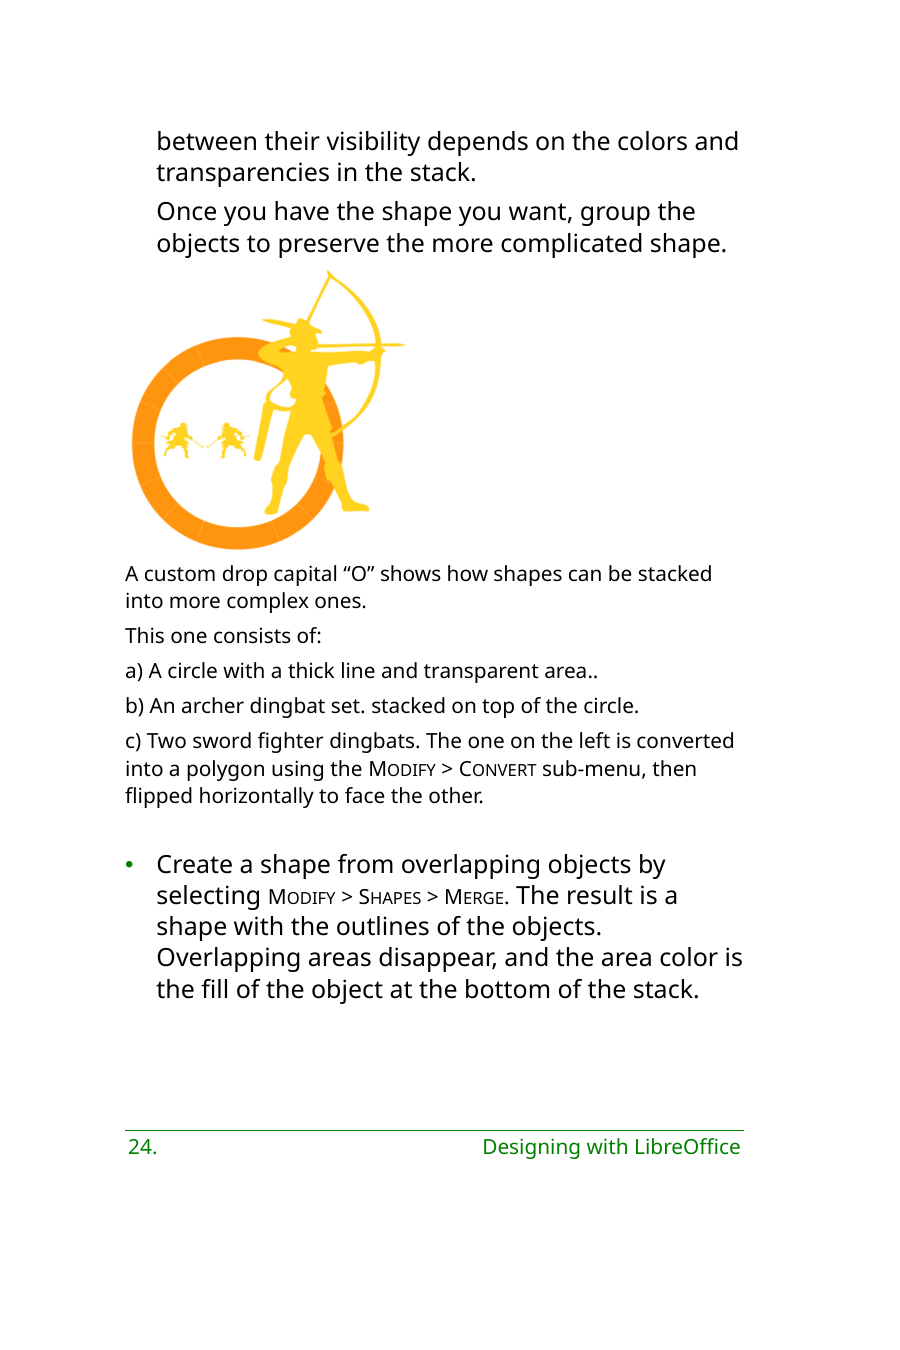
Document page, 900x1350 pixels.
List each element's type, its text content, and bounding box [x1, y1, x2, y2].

table_header [125, 267, 744, 552]
list Create a shape from overlapping objects by selecting Modify > Shapes > Merge. The result is a shape with the outlines of the objects. Overlapping areas disappear, and the area color is the fill of the object at the bottom of the stack. [125, 848, 744, 1004]
picture [125, 266, 407, 550]
text between their visibility depends on the colors and transparencies in the stack. [156, 125, 744, 187]
table_cell A custom drop capital “O” shows how shapes can be stacked into more complex ones. This one consists of: a) A circle with a thick line and transparent area.. b) An archer dingbat set. stacked on top of the circle. c) Two sword fighter dingbats. The one on the left is converted into a polygon using the Modify > Convert sub-menu, then flipped horizontally to face the other. [125, 552, 744, 808]
text Once you have the shape you want, group the objects to preserve the more complicated shape. [156, 196, 744, 258]
